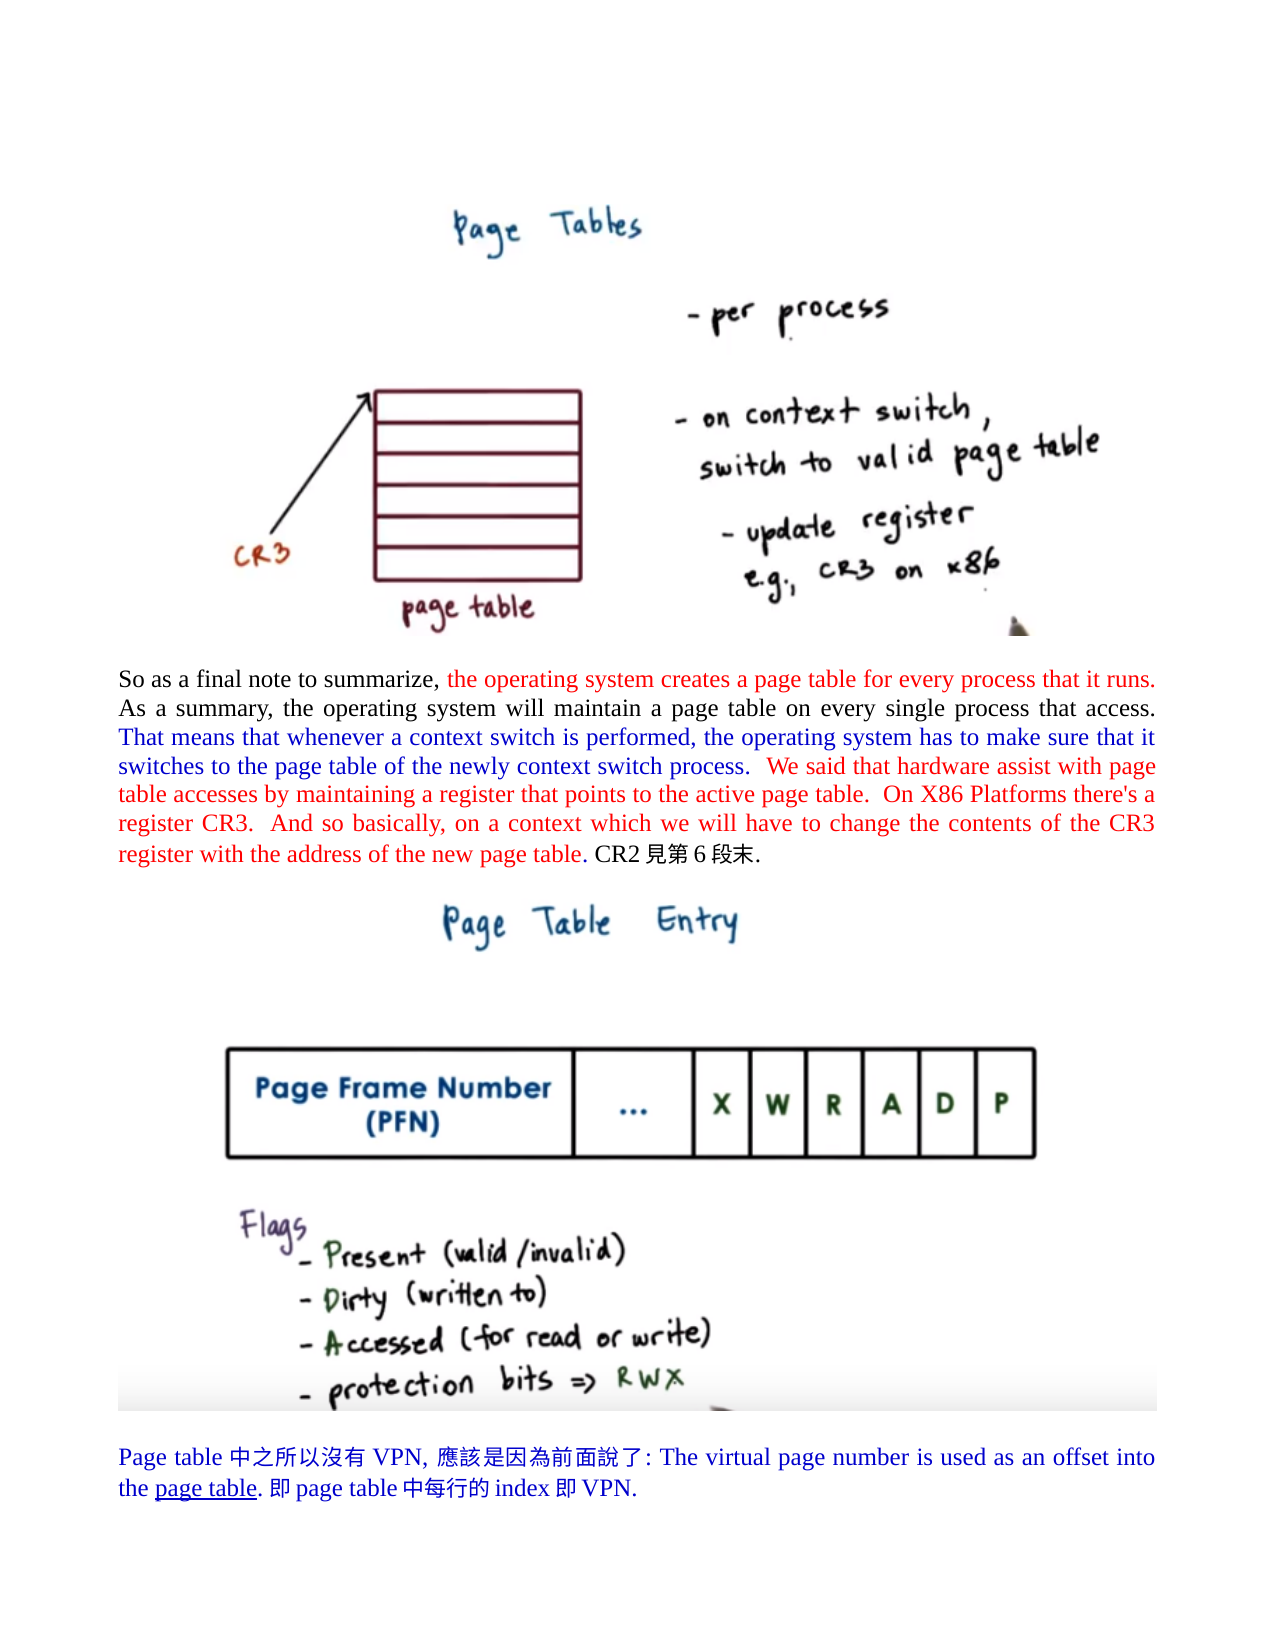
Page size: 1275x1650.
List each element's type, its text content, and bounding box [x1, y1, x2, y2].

picture [118, 897, 1157, 1411]
text So as a final note to summarize, the operating system creates a page table for every process that it runs. As a summary, the operating system will maintain a page table on every single process that access. That means that whenever a context switch is performed, the operating system has to make sure that it switches to the page table of the newly context switch process. We said that hardware assist with page table accesses by maintaining a register that points to the active page table. On X86 Platforms there's a register CR3. And so basically, on a context which we will have to change the contents of the CR3 register with the address of the new page table. CR2見第6段末. [118, 664, 1157, 869]
text Page table中之所以沒有VPN, 應該是因為前面說了: The virtual page number is used as an offset into the page table. 即page table中每行的index即VPN. [118, 1440, 1157, 1503]
picture [118, 204, 1157, 636]
